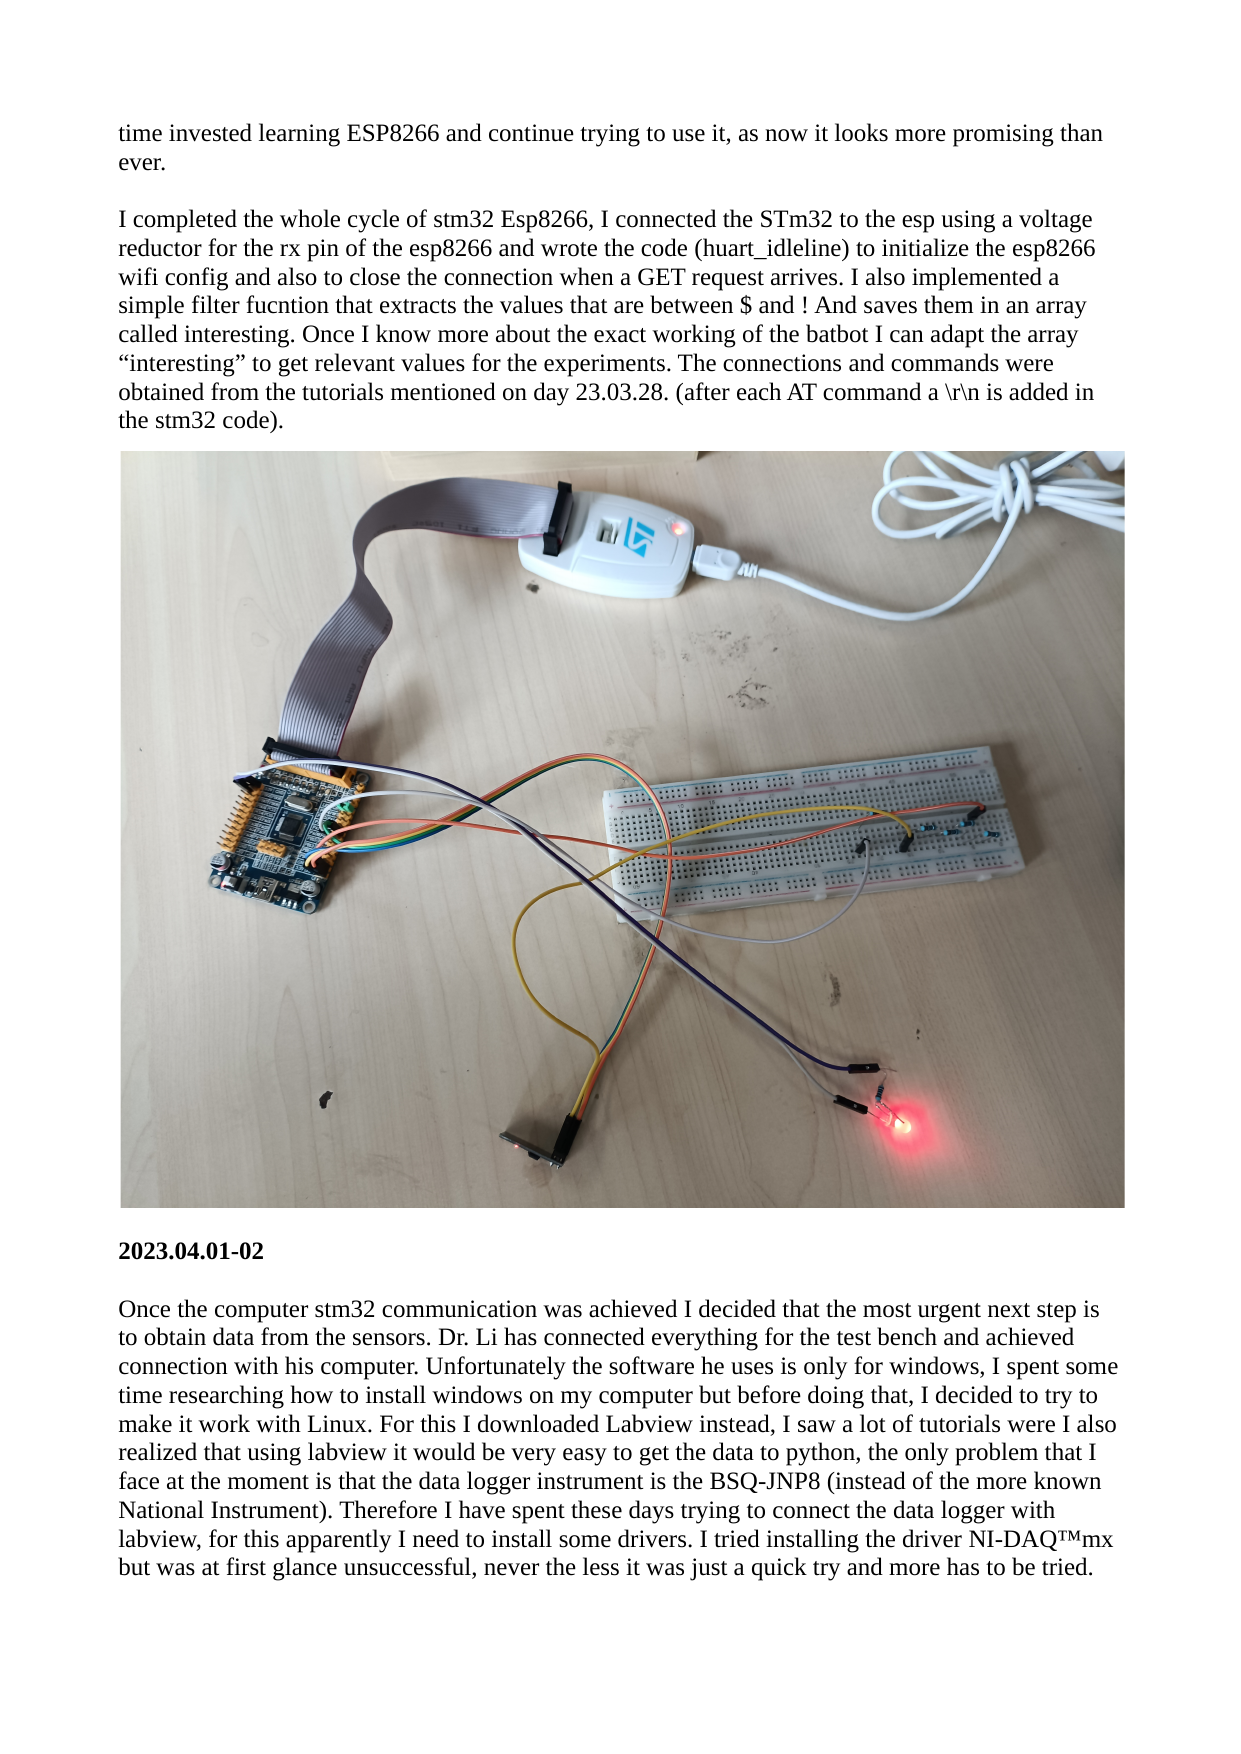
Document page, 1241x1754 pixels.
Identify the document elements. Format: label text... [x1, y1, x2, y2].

picture [120, 451, 1125, 1208]
text but was at first glance unsuccessful, never the less it was just a quick try and more has to be tried. [118, 1552, 1122, 1581]
text 2023.04.01-02 [118, 1236, 1122, 1265]
text I completed the whole cycle of stm32 Esp8266, I connected the STm32 to the esp using a voltage reductor for the rx pin of the esp8266 and wrote the code (huart_idleline) to initialize the esp8266 wifi config and also to close the connection when a GET request arrives. I also implemented a simple filter fucntion that extracts the values that are between $ and ! And saves them in an array called interesting. Once I know more about the exact working of the batbot I can adapt the array “interesting” to get relevant values for the experiments. The connections and commands were obtained from the tutorials mentioned on day 23.03.28. (after each AT command a \r\n is added in the stm32 code). [118, 204, 1122, 434]
text time invested learning ESP8266 and continue trying to use it, as now it looks more promising than ever. [118, 118, 1122, 176]
text Once the computer stm32 communication was achieved I decided that the most urgent next step is to obtain data from the sensors. Dr. Li has connected everything for the test bench and achieved connection with his computer. Unfortunately the software he uses is only for windows, I spent some time researching how to install windows on my computer but before doing that, I decided to try to make it work with Linux. For this I downloaded Labview instead, I saw a lot of tutorials were I also realized that using labview it would be very easy to get the data to python, the only problem that I face at the moment is that the data logger instrument is the BSQ-JNP8 (instead of the more known National Instrument). Therefore I have spent these days trying to connect the data logger with labview, for this apparently I need to install some drivers. I tried installing the driver NI-DAQ™mx [118, 1294, 1122, 1552]
